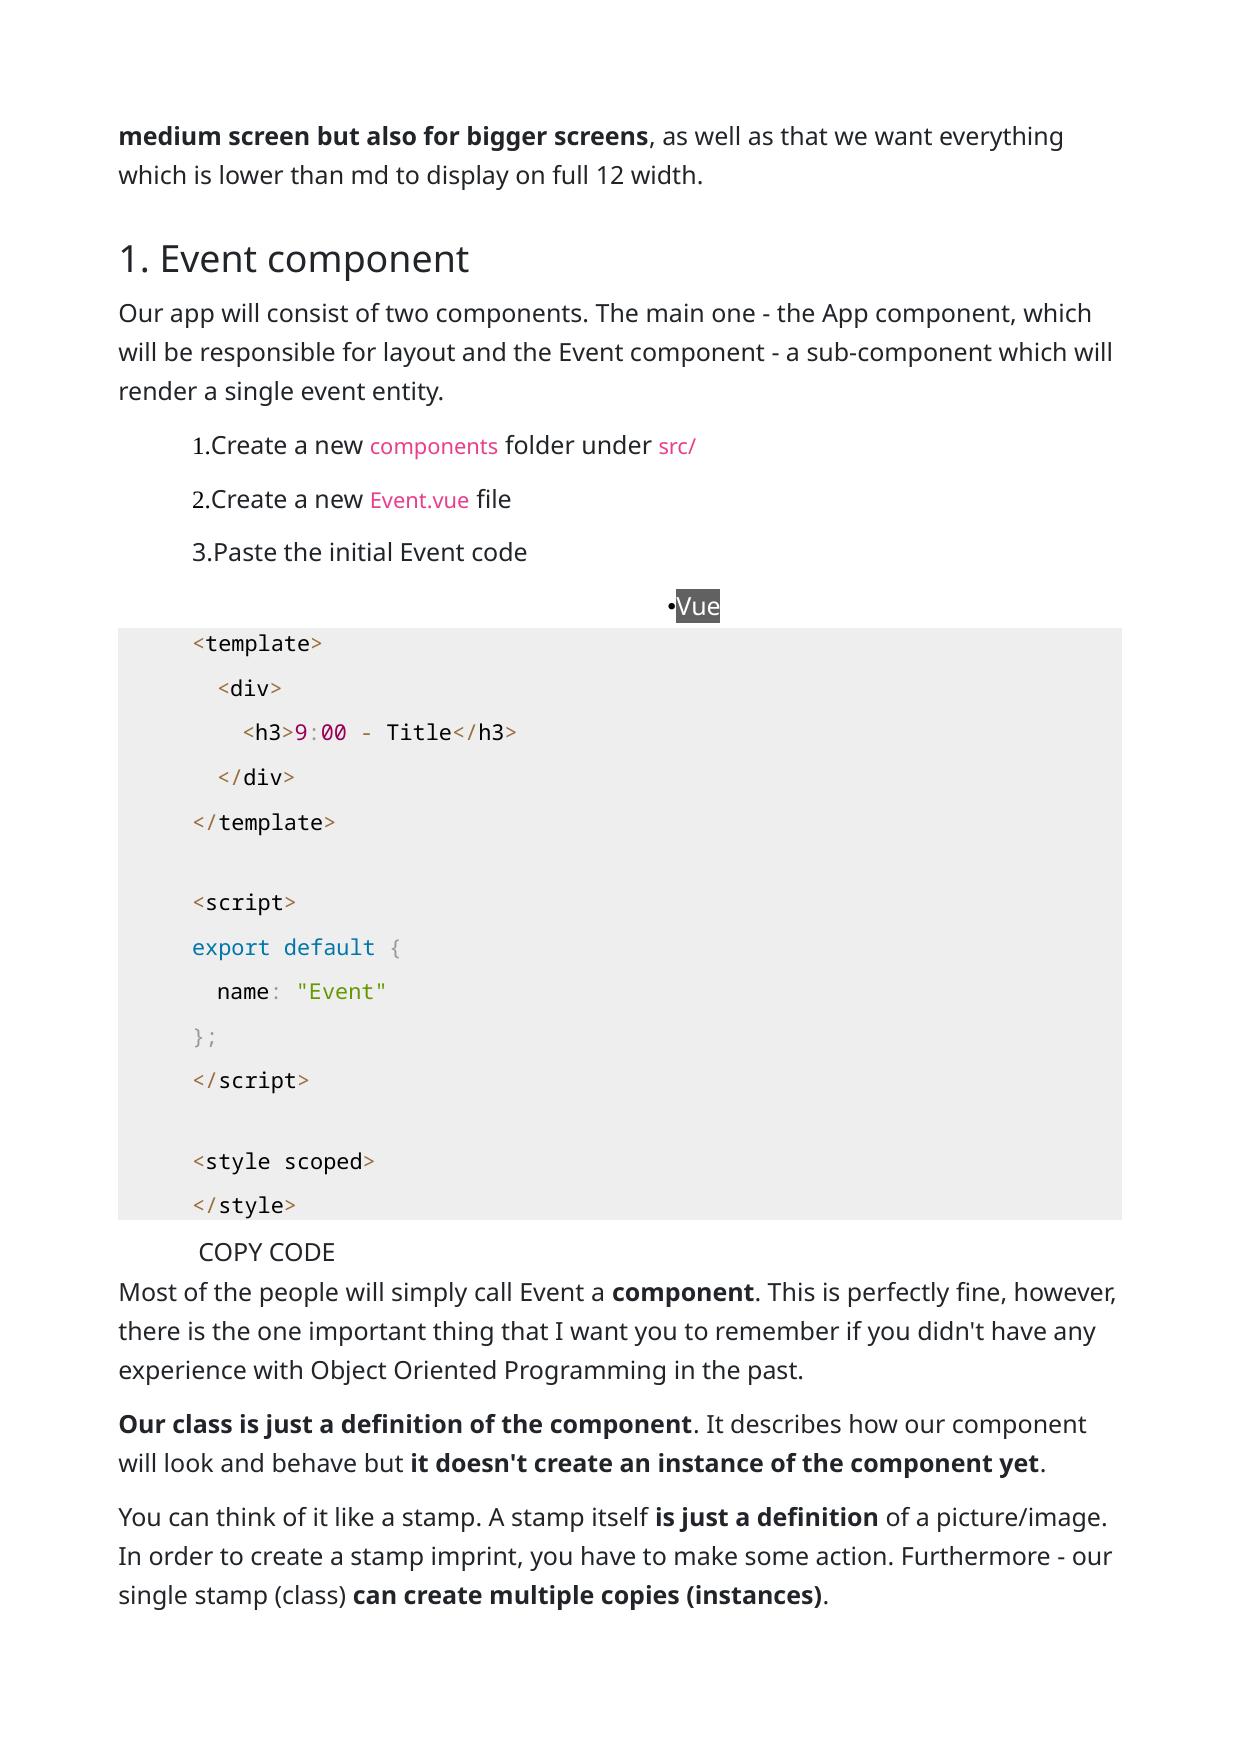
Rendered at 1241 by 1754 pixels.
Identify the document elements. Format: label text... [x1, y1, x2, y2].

text Most of the people will simply call Event a component. This is perfectly fine, however, there is the one important thing that I want you to remember if you didn't have any experience with Object Oriented Programming in the past. [118, 1274, 1122, 1387]
list Paste the initial Event code [118, 535, 1122, 569]
list </style> [118, 1190, 1122, 1220]
list <script> [118, 887, 1122, 917]
list Create a new components folder under src/ [118, 427, 1122, 462]
text You can think of it like a stamp. A stamp itself is just a definition of a picture/image. In order to create a stamp imprint, you have to make some action. Furthermore - our single stamp (class) can create multiple copies (instances). [118, 1499, 1122, 1612]
list COPY CODE [118, 1235, 1122, 1269]
list <style scoped> [118, 1146, 1122, 1175]
list name: "Event" [118, 976, 1122, 1006]
list <div> [118, 673, 1122, 702]
list </div> [118, 762, 1122, 792]
list </script> [118, 1066, 1122, 1095]
list Vue [118, 589, 1122, 623]
list export default { [118, 931, 1122, 961]
text medium screen but also for bigger screens, as well as that we want everything which is lower than md to display on full 12 width. [118, 118, 1122, 191]
list }; [118, 1021, 1122, 1051]
text Our class is just a definition of the component. It describes how our component will look and behave but it doesn't create an instance of the component yet. [118, 1406, 1122, 1479]
list Create a new Event.vue file [118, 481, 1122, 515]
text Our app will consist of two components. The main one - the App component, which will be responsible for layout and the Event component - a sub-component which will render a single event entity. [118, 295, 1122, 408]
list </template> [118, 807, 1122, 836]
list <template> [118, 628, 1122, 658]
list <h3>9:00 - Title</h3> [118, 717, 1122, 747]
subtitle 1. Event component [118, 232, 1122, 283]
